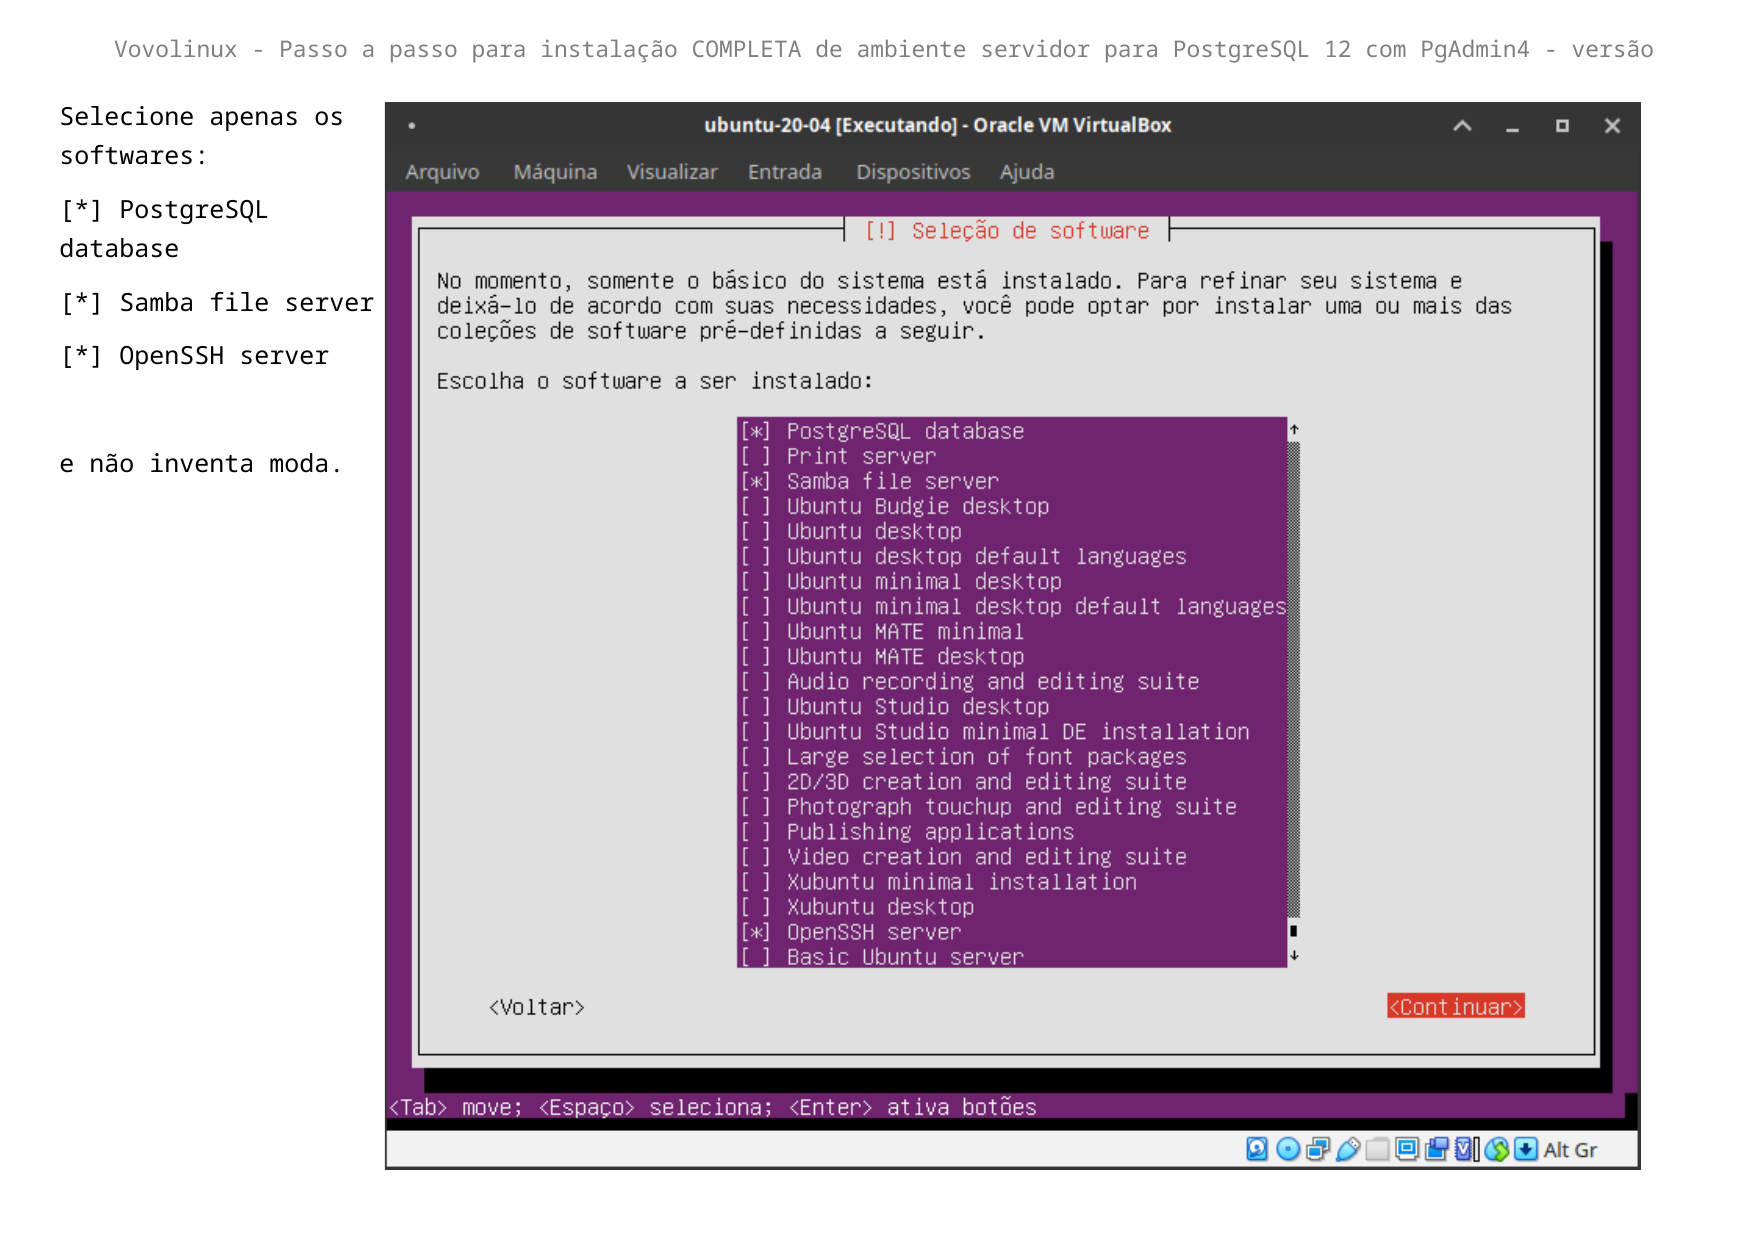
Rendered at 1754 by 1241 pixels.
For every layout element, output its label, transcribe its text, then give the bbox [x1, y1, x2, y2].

text [1641, 191, 1695, 264]
text [*] Samba file server [59, 284, 384, 318]
text e não inventa moda. [59, 446, 384, 479]
text [*] PostgreSQL database [59, 191, 384, 264]
text [*] OpenSSH server [59, 338, 384, 372]
text [1641, 338, 1695, 372]
text Selecione apenas os softwares: [59, 98, 1695, 172]
text [1641, 446, 1695, 479]
picture [384, 102, 1641, 1170]
text [1641, 284, 1695, 318]
